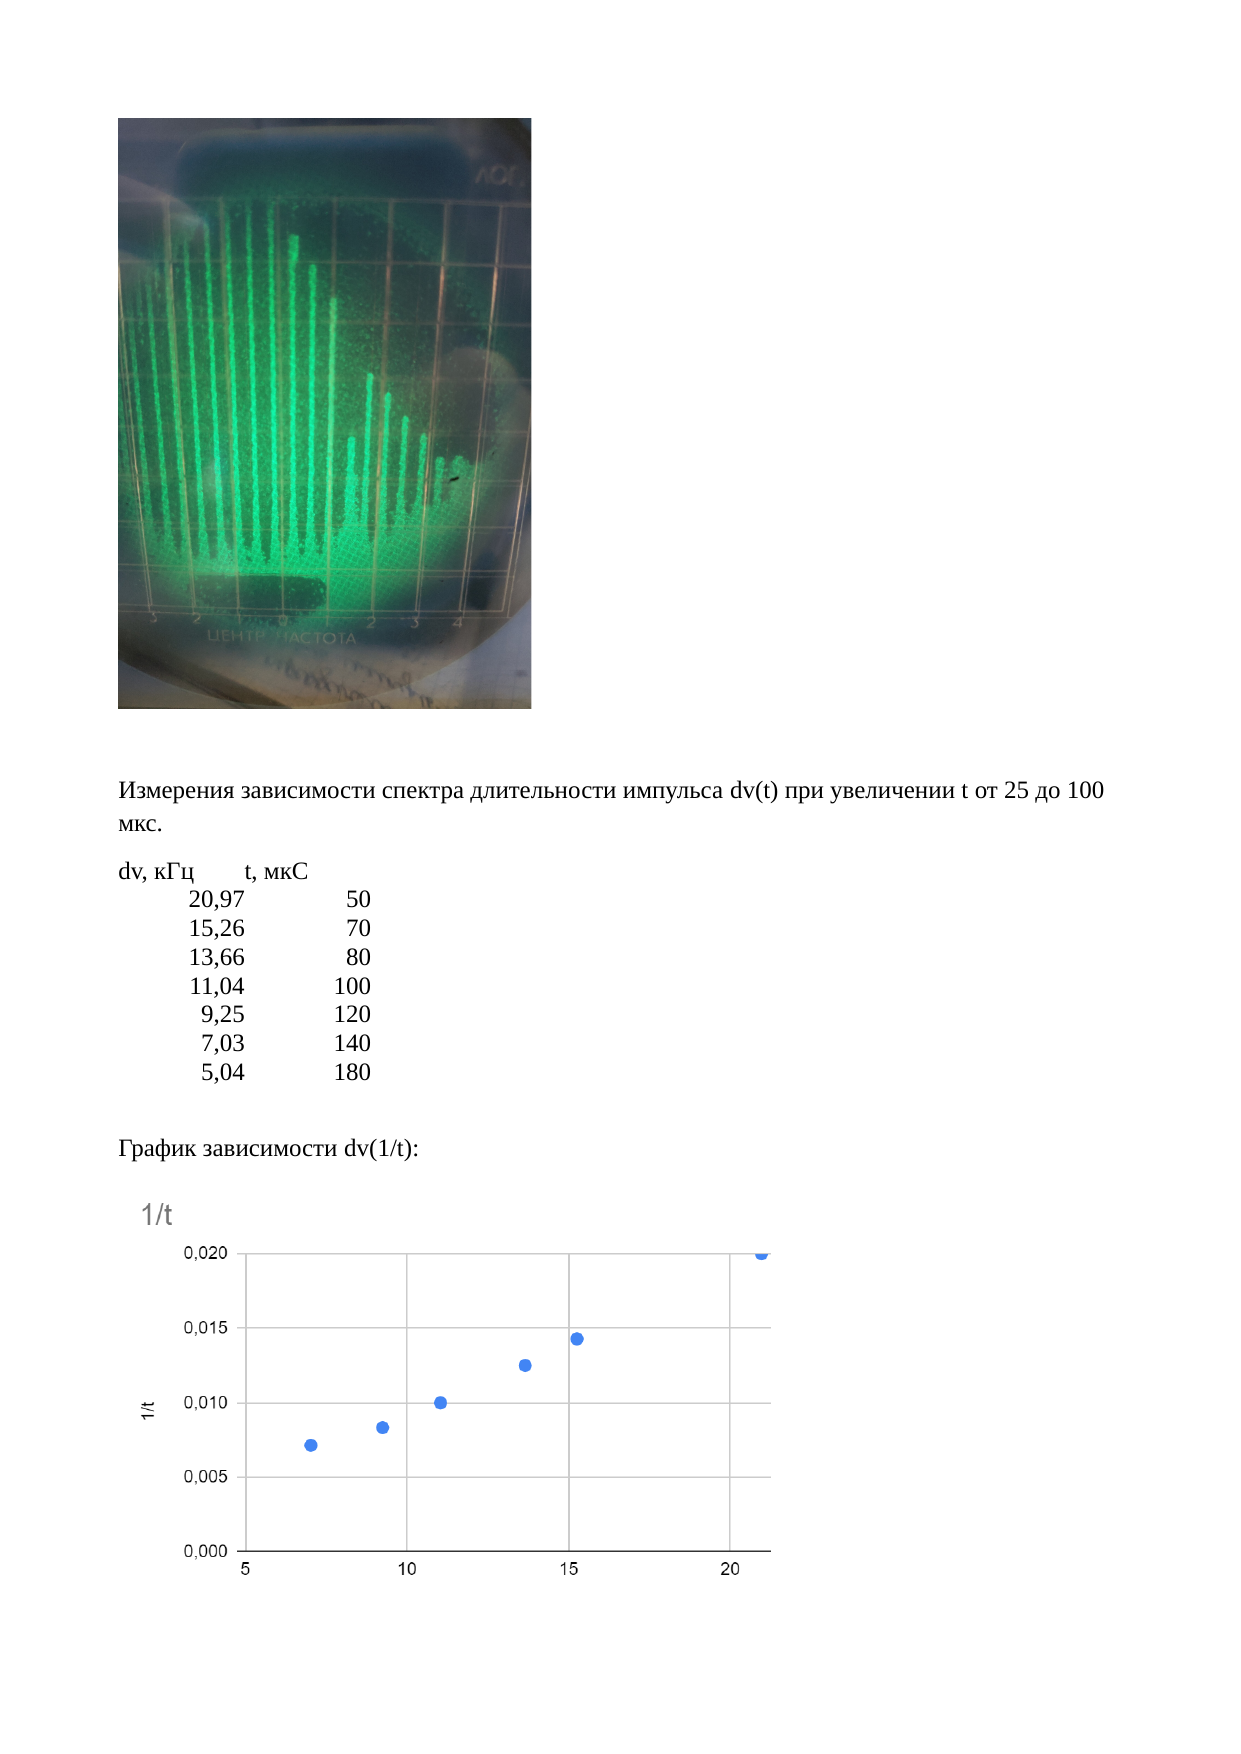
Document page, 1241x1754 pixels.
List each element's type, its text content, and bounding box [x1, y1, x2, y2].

table_cell 7,03 [118, 1028, 244, 1057]
table_cell 13,66 [118, 942, 244, 971]
table_cell 120 [244, 1000, 371, 1028]
picture [118, 1181, 792, 1599]
table_cell 5,04 [118, 1057, 244, 1086]
table_header t, мкС [244, 856, 371, 884]
table_cell 9,25 [118, 1000, 244, 1028]
table_cell 70 [244, 913, 371, 942]
table_cell 50 [244, 885, 371, 913]
table_cell 80 [244, 942, 371, 971]
table_cell 140 [244, 1028, 371, 1057]
table_cell 15,26 [118, 913, 244, 942]
text График зависимости dv(1/t): [118, 1133, 1122, 1162]
table_cell 20,97 [118, 885, 244, 913]
table_cell 180 [244, 1057, 371, 1086]
table_cell 11,04 [118, 971, 244, 999]
picture [118, 118, 532, 709]
text Измерения зависимости спектра длительности импульса dv(t) при увеличении t от 25 до 100 мкс. [118, 775, 1122, 837]
table_cell 100 [244, 971, 371, 999]
table_header dv, кГц [118, 856, 244, 884]
